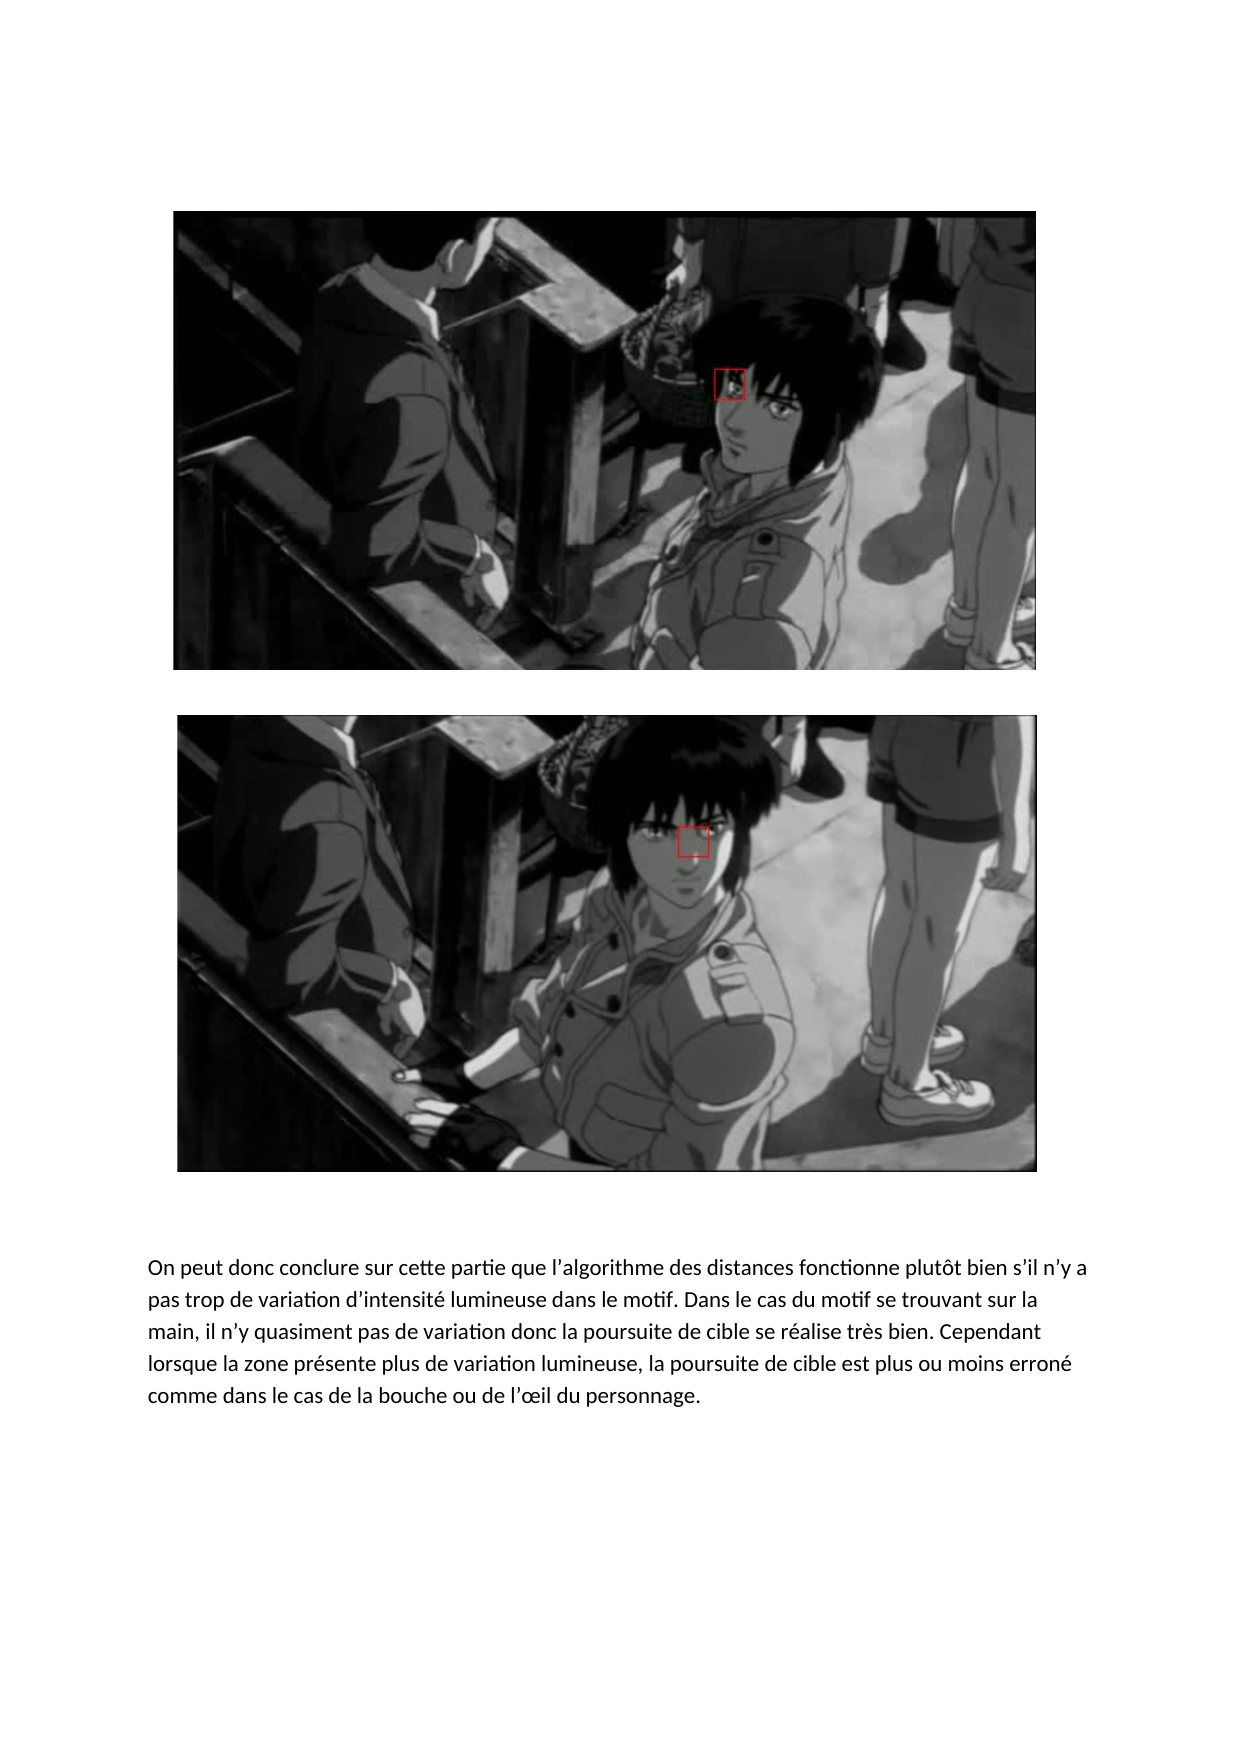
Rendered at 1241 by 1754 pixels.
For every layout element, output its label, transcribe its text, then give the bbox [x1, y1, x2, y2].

picture [177, 715, 1037, 1172]
picture [173, 211, 1036, 670]
text On peut donc conclure sur cette partie que l’algorithme des distances fonctionne plutôt bien s’il n’y a pas trop de variation d’intensité lumineuse dans le motif. Dans le cas du motif se trouvant sur la main, il n’y quasiment pas de variation donc la poursuite de cible se réalise très bien. Cependant lorsque la zone présente plus de variation lumineuse, la poursuite de cible est plus ou moins erroné comme dans le cas de la bouche ou de l’œil du personnage. [148, 1253, 1093, 1409]
